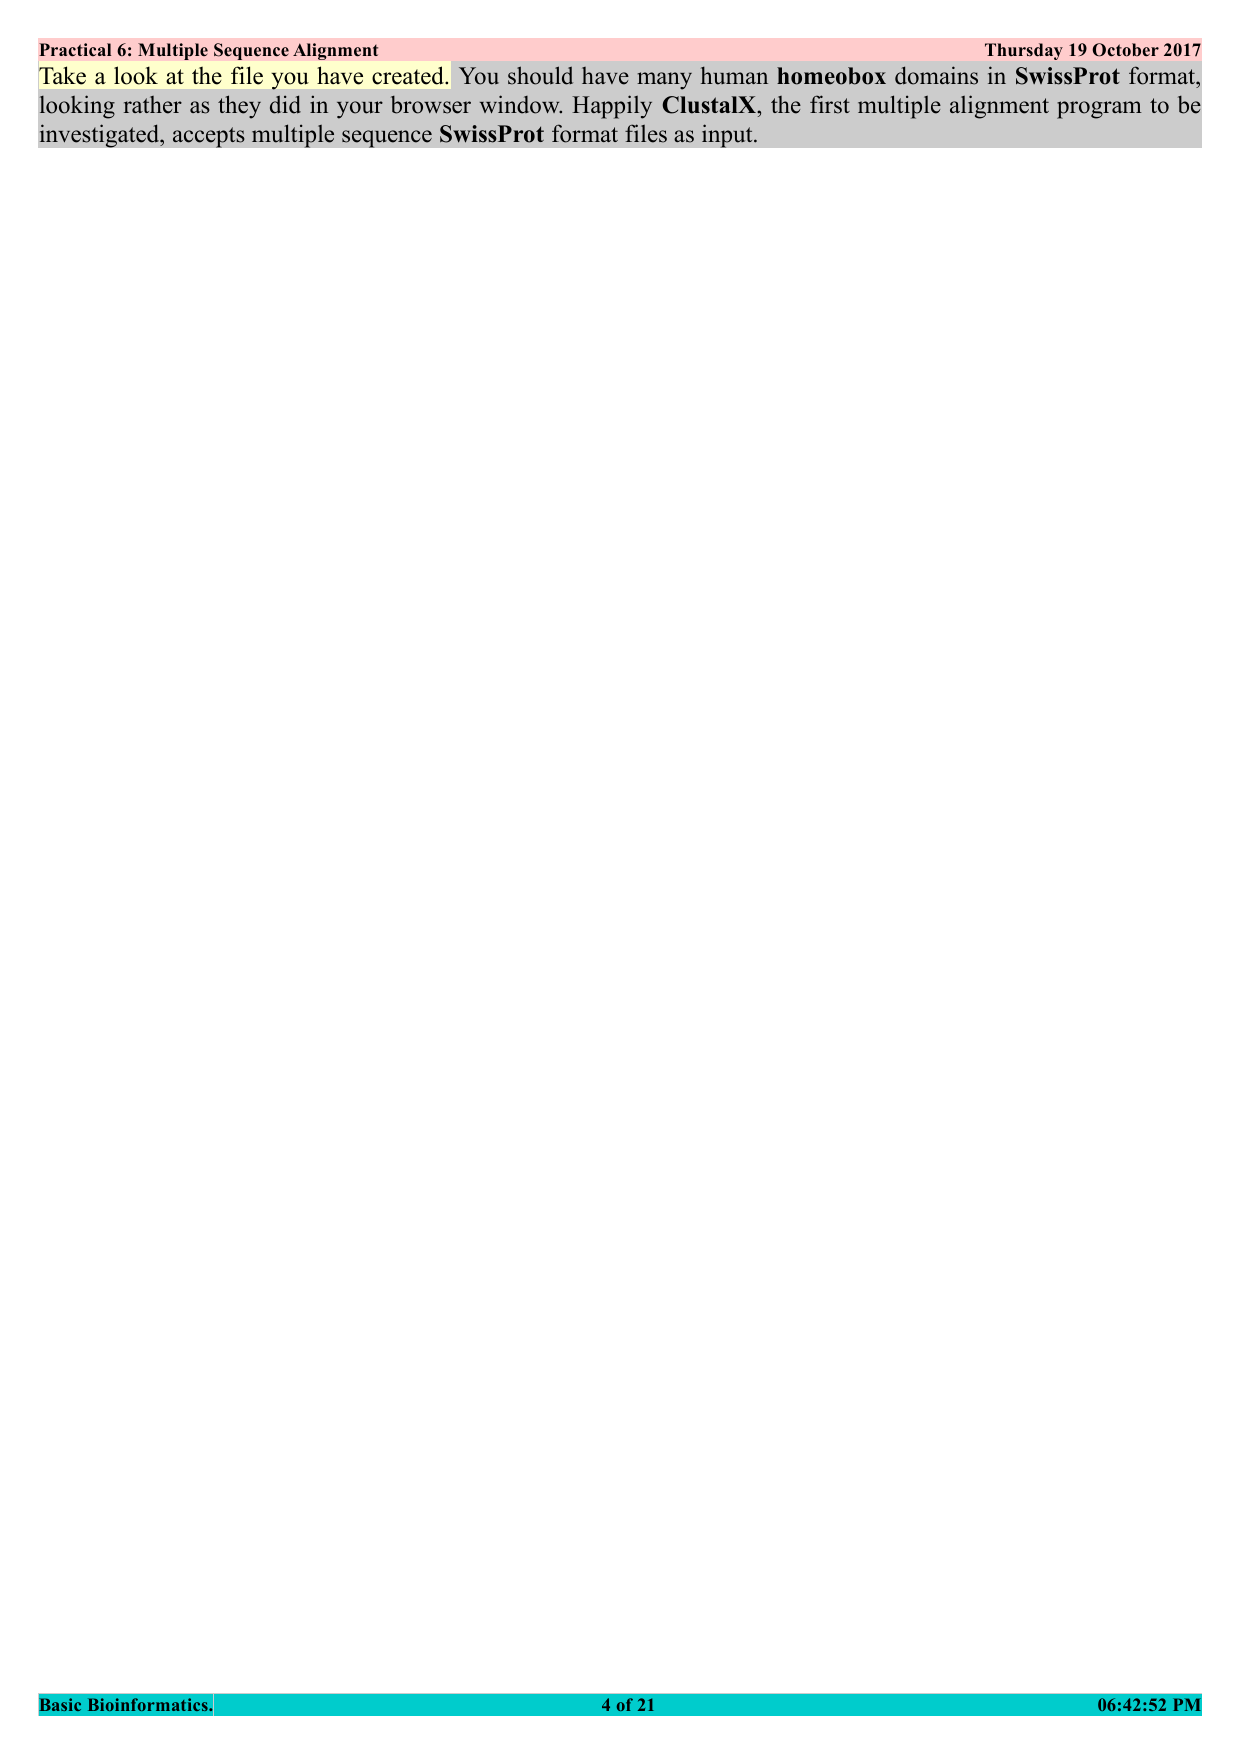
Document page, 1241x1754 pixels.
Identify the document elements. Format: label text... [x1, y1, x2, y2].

text Take a look at the file you have created. You should have many human homeobox domains in SwissProt format, looking rather as they did in your browser window. Happily ClustalX, the first multiple alignment program to be investigated, accepts multiple sequence SwissProt format files as input. [38, 61, 1202, 148]
